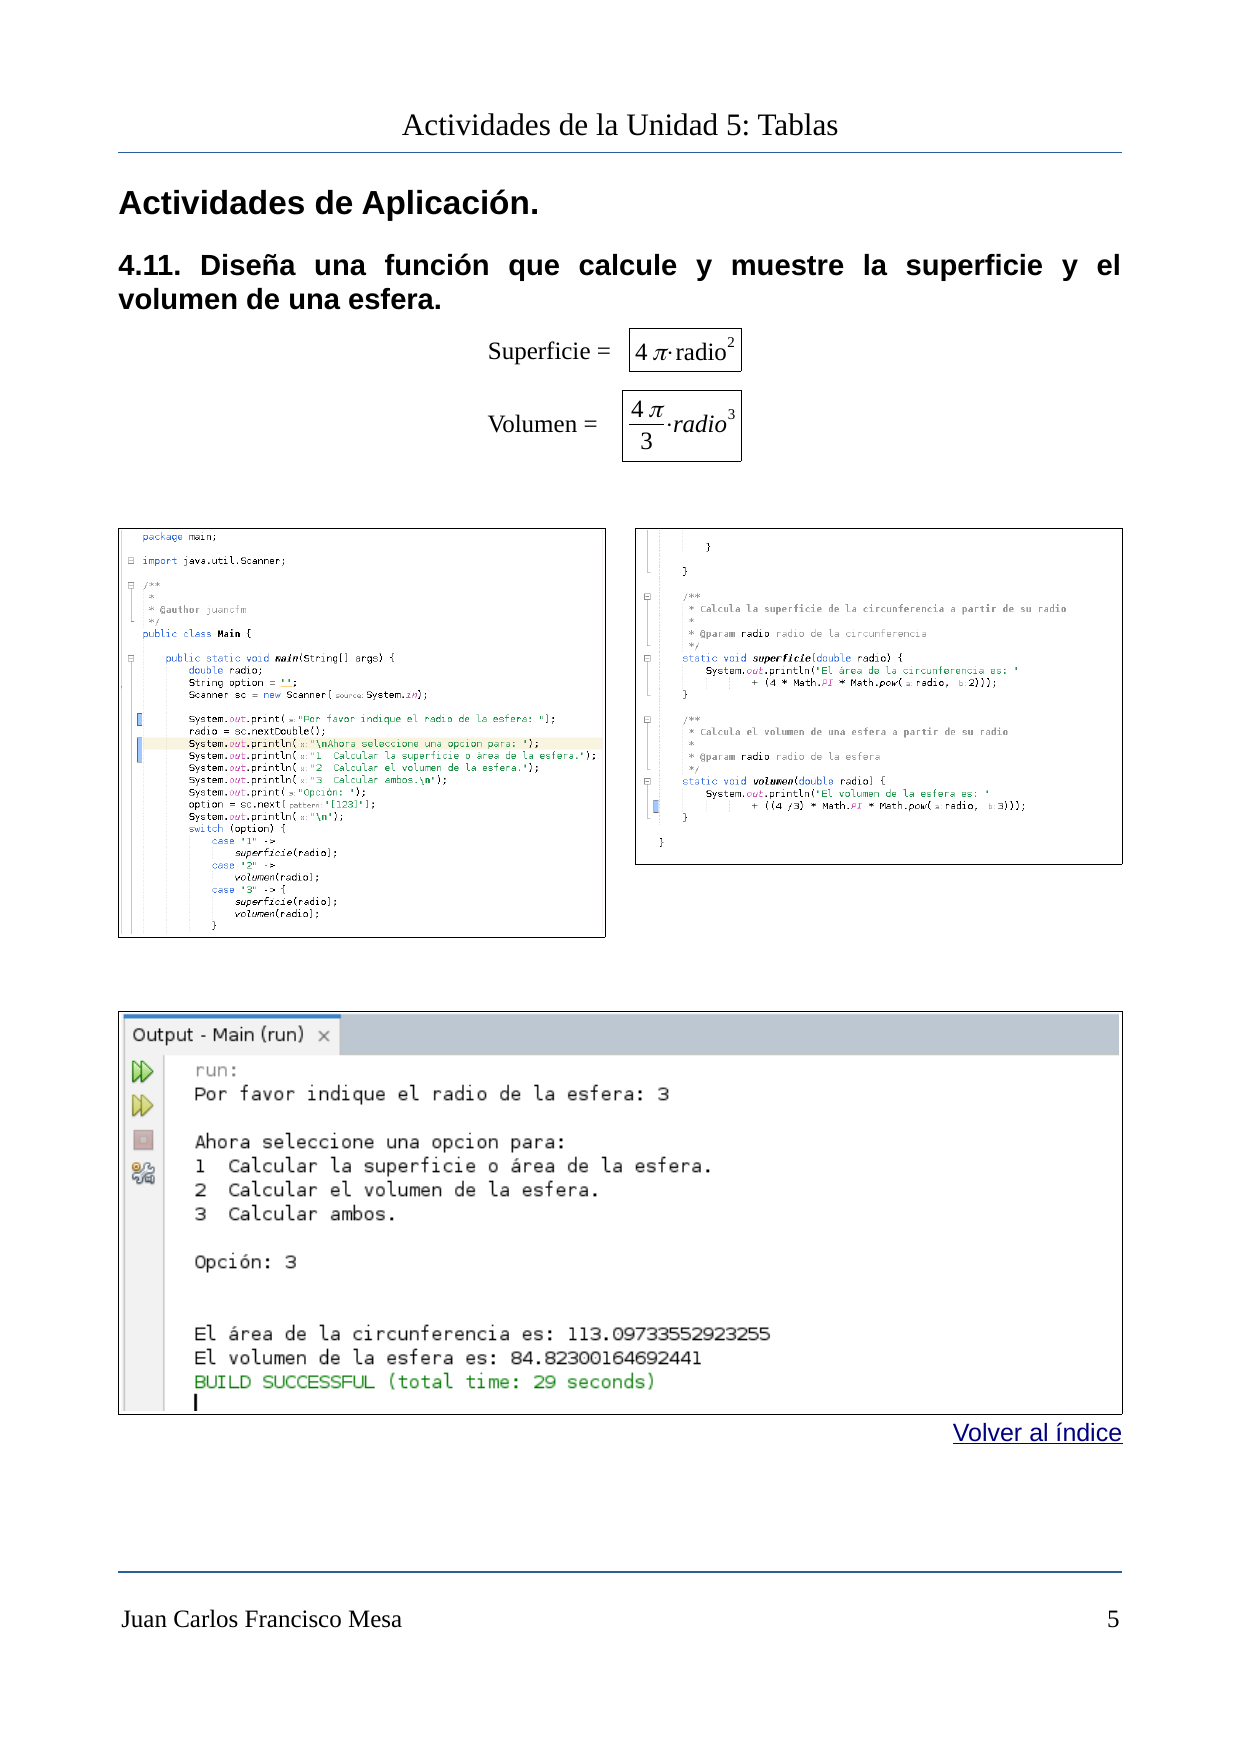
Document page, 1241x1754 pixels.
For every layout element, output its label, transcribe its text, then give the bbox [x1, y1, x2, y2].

subtitle 4.11. Diseña una función que calcule y muestre la superficie y el volumen de una esfera. [118, 248, 1122, 315]
text Superficie = [630, 329, 741, 371]
text Volumen = [623, 391, 741, 461]
picture [637, 530, 1119, 861]
picture [121, 530, 603, 934]
picture [121, 1013, 1119, 1411]
text Superficie = [118, 328, 629, 371]
text Volver al índice [118, 1415, 1122, 1447]
subtitle Actividades de Aplicación. [118, 183, 1122, 221]
text Volumen = [118, 390, 622, 461]
text Superficie = [742, 328, 1122, 371]
text [119, 1012, 1122, 1414]
text Volumen = [742, 390, 1122, 461]
